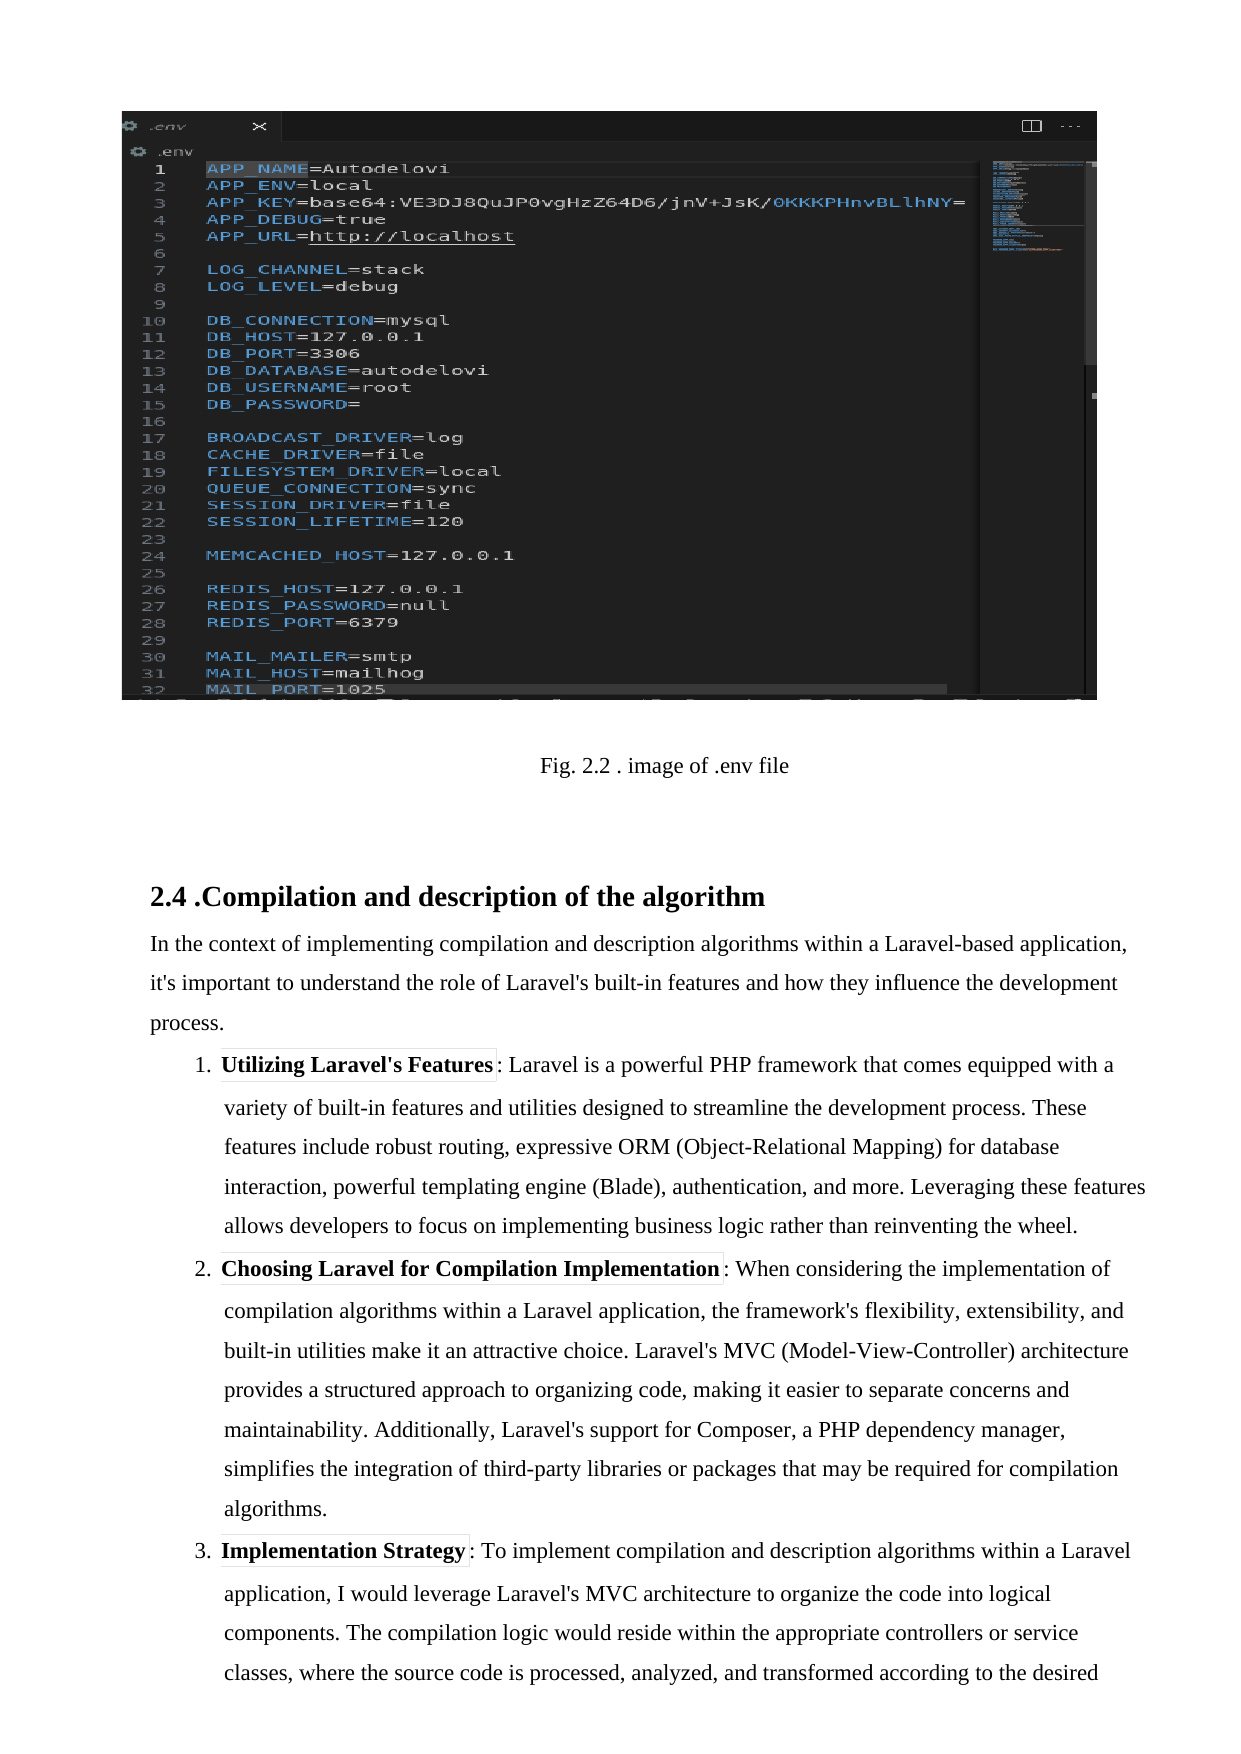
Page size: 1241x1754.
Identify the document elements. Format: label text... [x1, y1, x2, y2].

list Choosing Laravel for Compilation Implementation: When considering the implementation of compilation algorithms within a Laravel application, the framework's flexibility, extensibility, and built-in utilities make it an attractive choice. Laravel's MVC (Model-View-Controller) architecture provides a structured approach to organizing code, making it easier to separate concerns and maintainability. Additionally, Laravel's support for Composer, a PHP dependency manager, simplifies the integration of third-party libraries or packages that may be required for compilation algorithms. [194, 1252, 1152, 1521]
text Fig. 2.2 . image of .env file [150, 753, 1179, 779]
text In the context of implementing compilation and description algorithms within a Laravel-based application, it's important to understand the role of Laravel's built-in features and how they influence the development process. [150, 930, 1152, 1035]
text 2.4 .Compilation and description of the algorithm [150, 879, 1152, 913]
list Utilizing Laravel's Features: Laravel is a powerful PHP framework that comes equipped with a variety of built-in features and utilities designed to streamline the development process. These features include robust routing, expressive ORM (Object-Relational Mapping) for database interaction, powerful templating engine (Blade), authentication, and more. Leveraging these features allows developers to focus on implementing business logic rather than reinventing the wheel. [194, 1048, 1152, 1239]
picture [121, 111, 1097, 700]
list Implementation Strategy: To implement compilation and description algorithms within a Laravel application, I would leverage Laravel's MVC architecture to organize the code into logical components. The compilation logic would reside within the appropriate controllers or service classes, where the source code is processed, analyzed, and transformed according to the desired [194, 1534, 1152, 1685]
